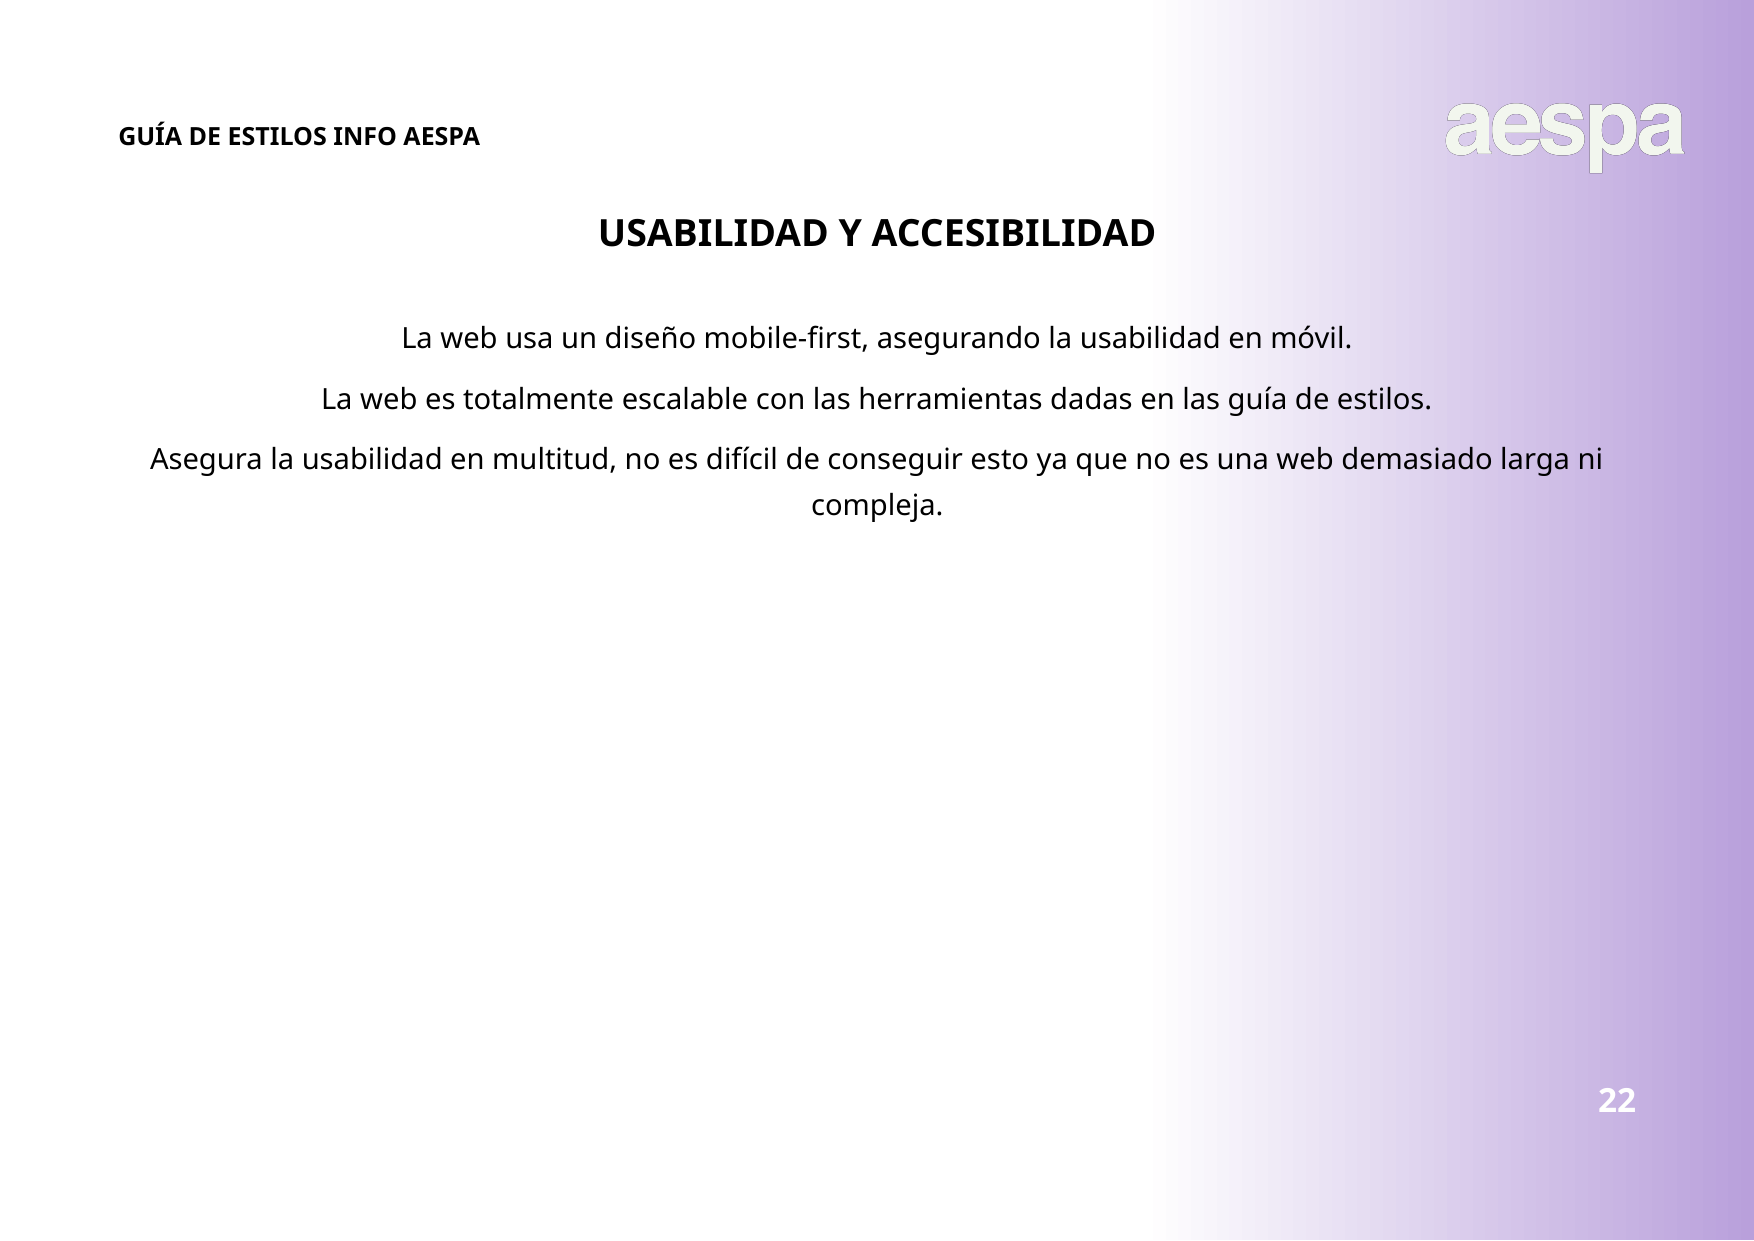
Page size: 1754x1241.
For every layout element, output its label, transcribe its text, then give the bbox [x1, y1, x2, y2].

text La web usa un diseño mobile-first, asegurando la usabilidad en móvil. [118, 318, 1636, 357]
text Asegura la usabilidad en multitud, no es difícil de conseguir esto ya que no es una web demasiado larga ni compleja. [118, 438, 1636, 523]
picture [1428, 88, 1703, 187]
subtitle USABILIDAD Y ACCESIBILIDAD [118, 207, 1636, 258]
text La web es totalmente escalable con las herramientas dadas en las guía de estilos. [118, 378, 1636, 418]
